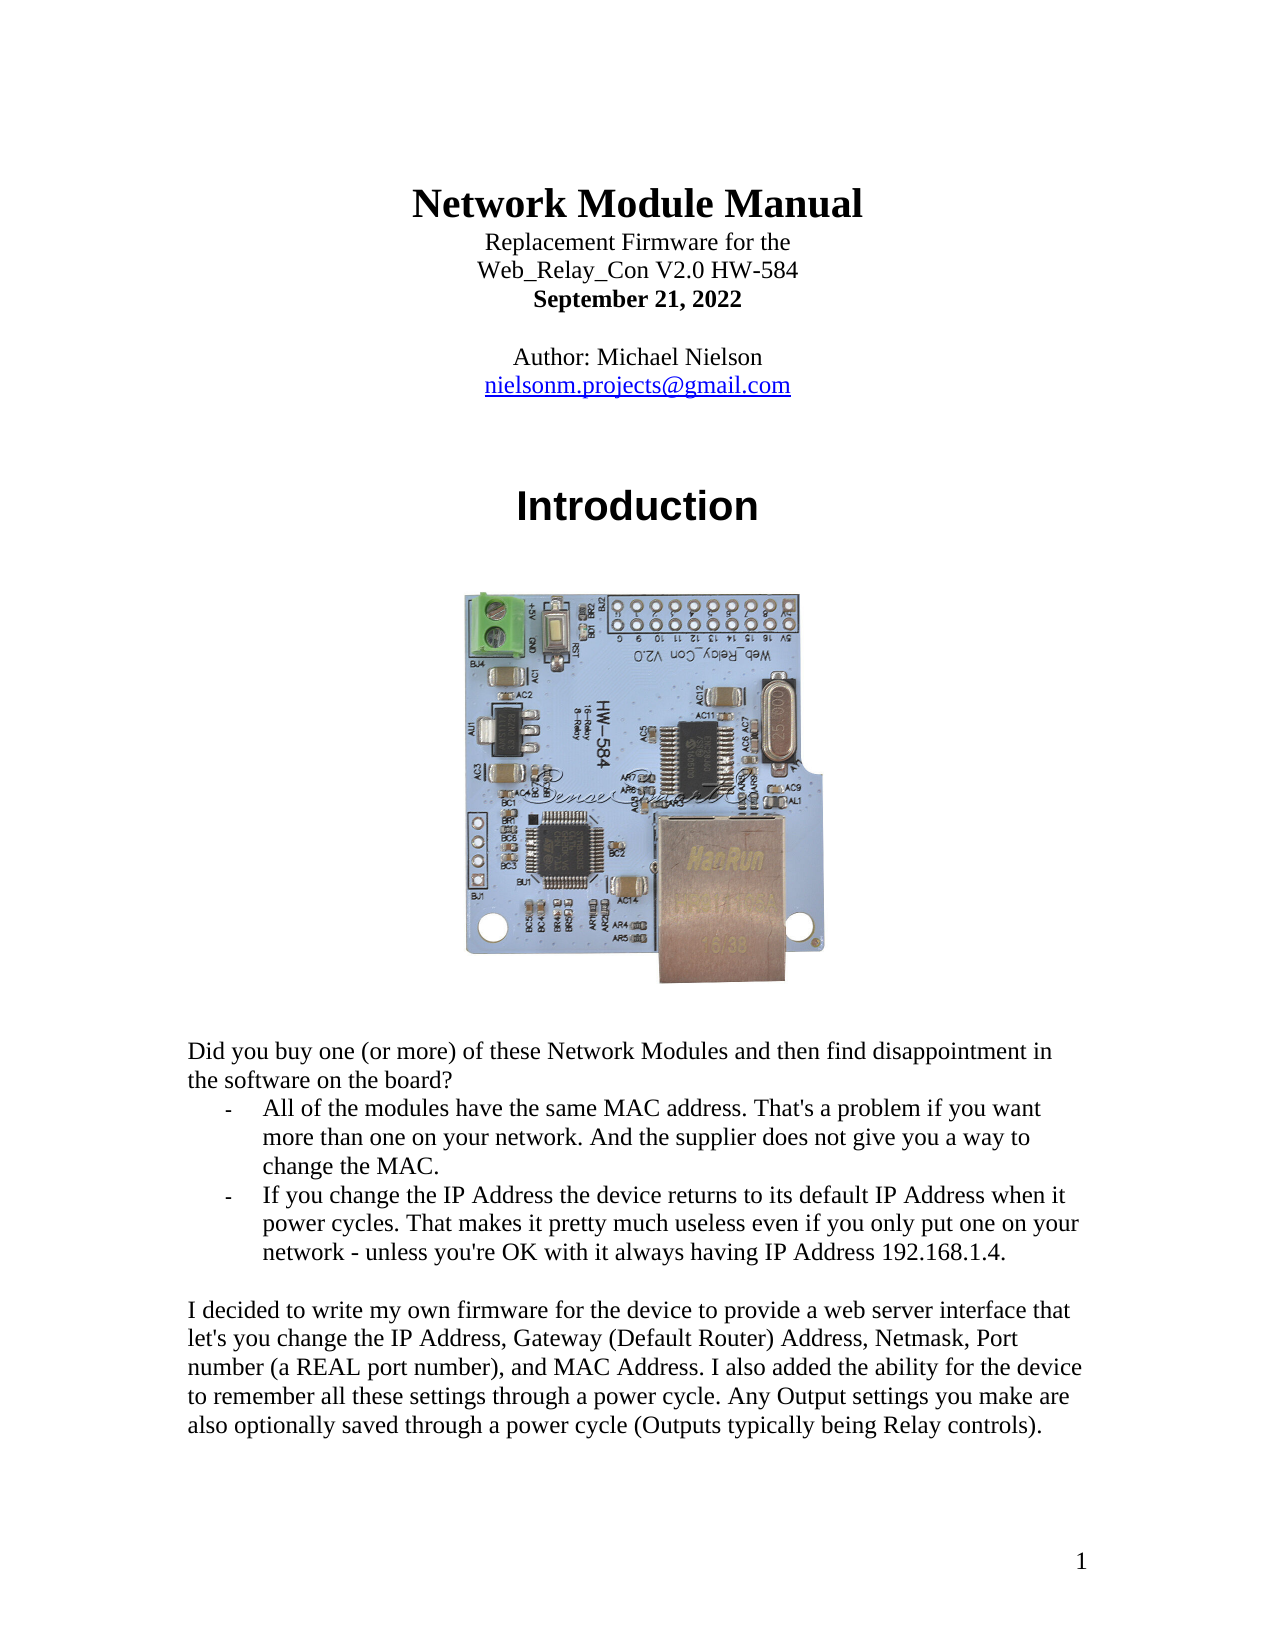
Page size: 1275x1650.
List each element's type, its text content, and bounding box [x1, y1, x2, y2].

text Web_Relay_Con V2.0 HW-584 [187, 255, 1087, 284]
subtitle Introduction [187, 482, 1087, 529]
picture [387, 535, 888, 1036]
text I decided to write my own firmware for the device to provide a web server interface that let's you change the IP Address, Gateway (Default Router) Address, Netmask, Port number (a REAL port number), and MAC Address. I also added the ability for the device to remember all these settings through a power cycle. Any Output settings you make are also optionally saved through a power cycle (Outputs typically being Relay controls). [187, 1295, 1087, 1438]
text Replacement Firmware for the [187, 227, 1087, 255]
text September 21, 2022 [187, 284, 1087, 313]
list If you change the IP Address the device returns to its default IP Address when it power cycles. That makes it pretty much useless even if you only put one on your network - unless you're OK with it always having IP Address 192.168.1.4. [225, 1180, 1087, 1266]
text Author: Michael Nielson [187, 342, 1087, 370]
text nielsonm.projects@gmail.com [187, 370, 1087, 399]
text Did you buy one (or more) of these Network Modules and then find disappointment in the software on the board? [187, 1036, 1087, 1093]
text Network Module Manual [187, 179, 1087, 227]
list All of the modules have the same MAC address. That's a problem if you want more than one on your network. And the supplier does not give you a way to change the MAC. [225, 1093, 1087, 1180]
